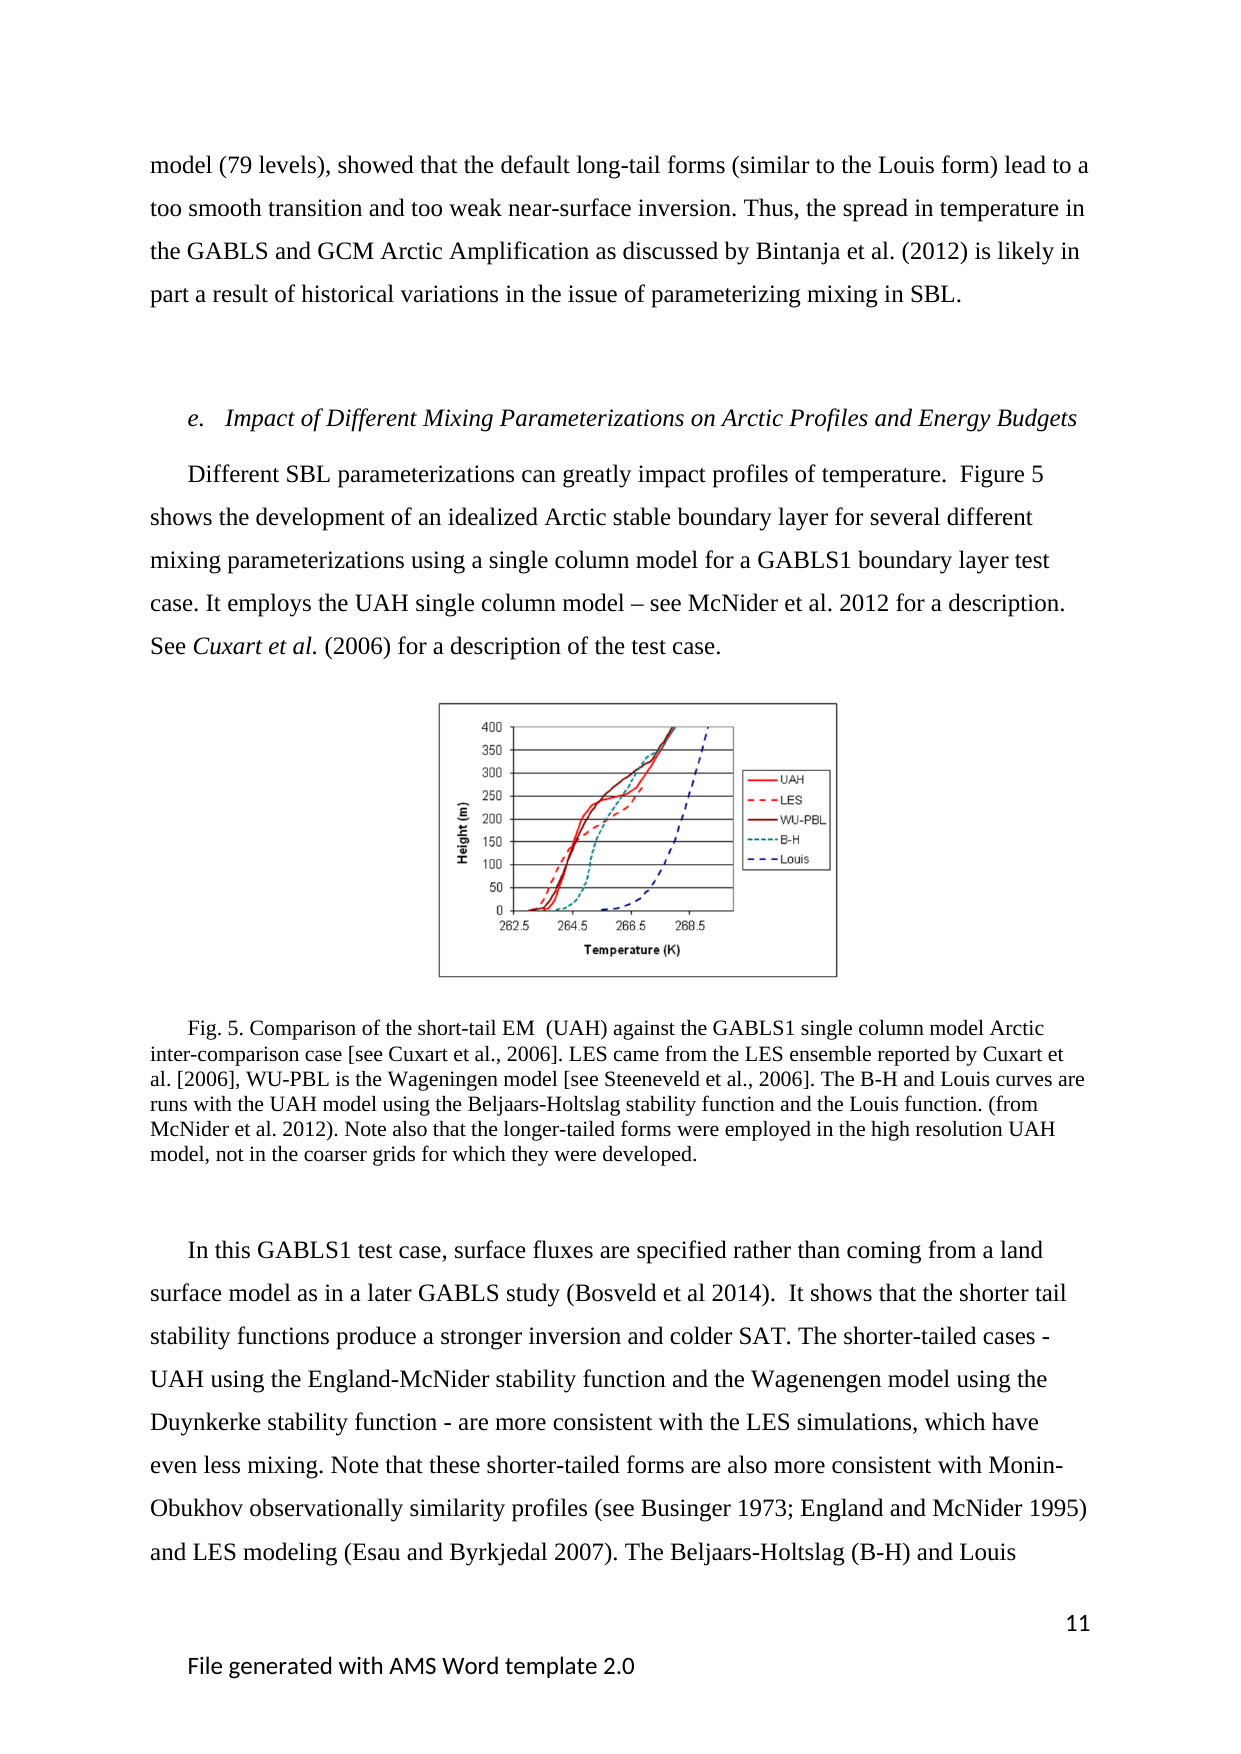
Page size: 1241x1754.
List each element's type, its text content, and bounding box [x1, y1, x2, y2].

text In this GABLS1 test case, surface fluxes are specified rather than coming from a land surface model as in a later GABLS study (Bosveld et al 2014). It shows that the shorter tail stability functions produce a stronger inversion and colder SAT. The shorter-tailed cases - UAH using the England-McNider stability function and the Wagenengen model using the Duynkerke stability function - are more consistent with the LES simulations, which have even less mixing. Note that these shorter-tailed forms are also more consistent with Monin-Obukhov observationally similarity profiles (see Businger 1973; England and McNider 1995) and LES modeling (Esau and Byrkjedal 2007). The Beljaars-Holtslag (B-H) and Louis [150, 1235, 1090, 1565]
picture [425, 686, 852, 988]
list Impact of Different Mixing Parameterizations on Arctic Profiles and Energy Budgets [187, 403, 1090, 432]
text Different SBL parameterizations can greatly impact profiles of temperature. Figure 5 shows the development of an idealized Arctic stable boundary layer for several different mixing parameterizations using a single column model for a GABLS1 boundary layer test case. It employs the UAH single column model – see McNider et al. 2012 for a description. See Cuxart et al. (2006) for a description of the test case. [150, 459, 1090, 660]
text Fig. 5. Comparison of the short-tail EM (UAH) against the GABLS1 single column model Arctic inter-comparison case [see Cuxart et al., 2006]. LES came from the LES ensemble reported by Cuxart et al. [2006], WU-PBL is the Wageningen model [see Steeneveld et al., 2006]. The B-H and Louis curves are runs with the UAH model using the Beljaars-Holtslag stability function and the Louis function. (from McNider et al. 2012). Note also that the longer-tailed forms were employed in the high resolution UAH model, not in the coarser grids for which they were developed. [150, 1015, 1090, 1167]
text model (79 levels), showed that the default long-tail forms (similar to the Louis form) lead to a too smooth transition and too weak near-surface inversion. Thus, the spread in temperature in the GABLS and GCM Arctic Amplification as discussed by Bintanja et al. (2012) is likely in part a result of historical variations in the issue of parameterizing mixing in SBL. [150, 150, 1090, 308]
